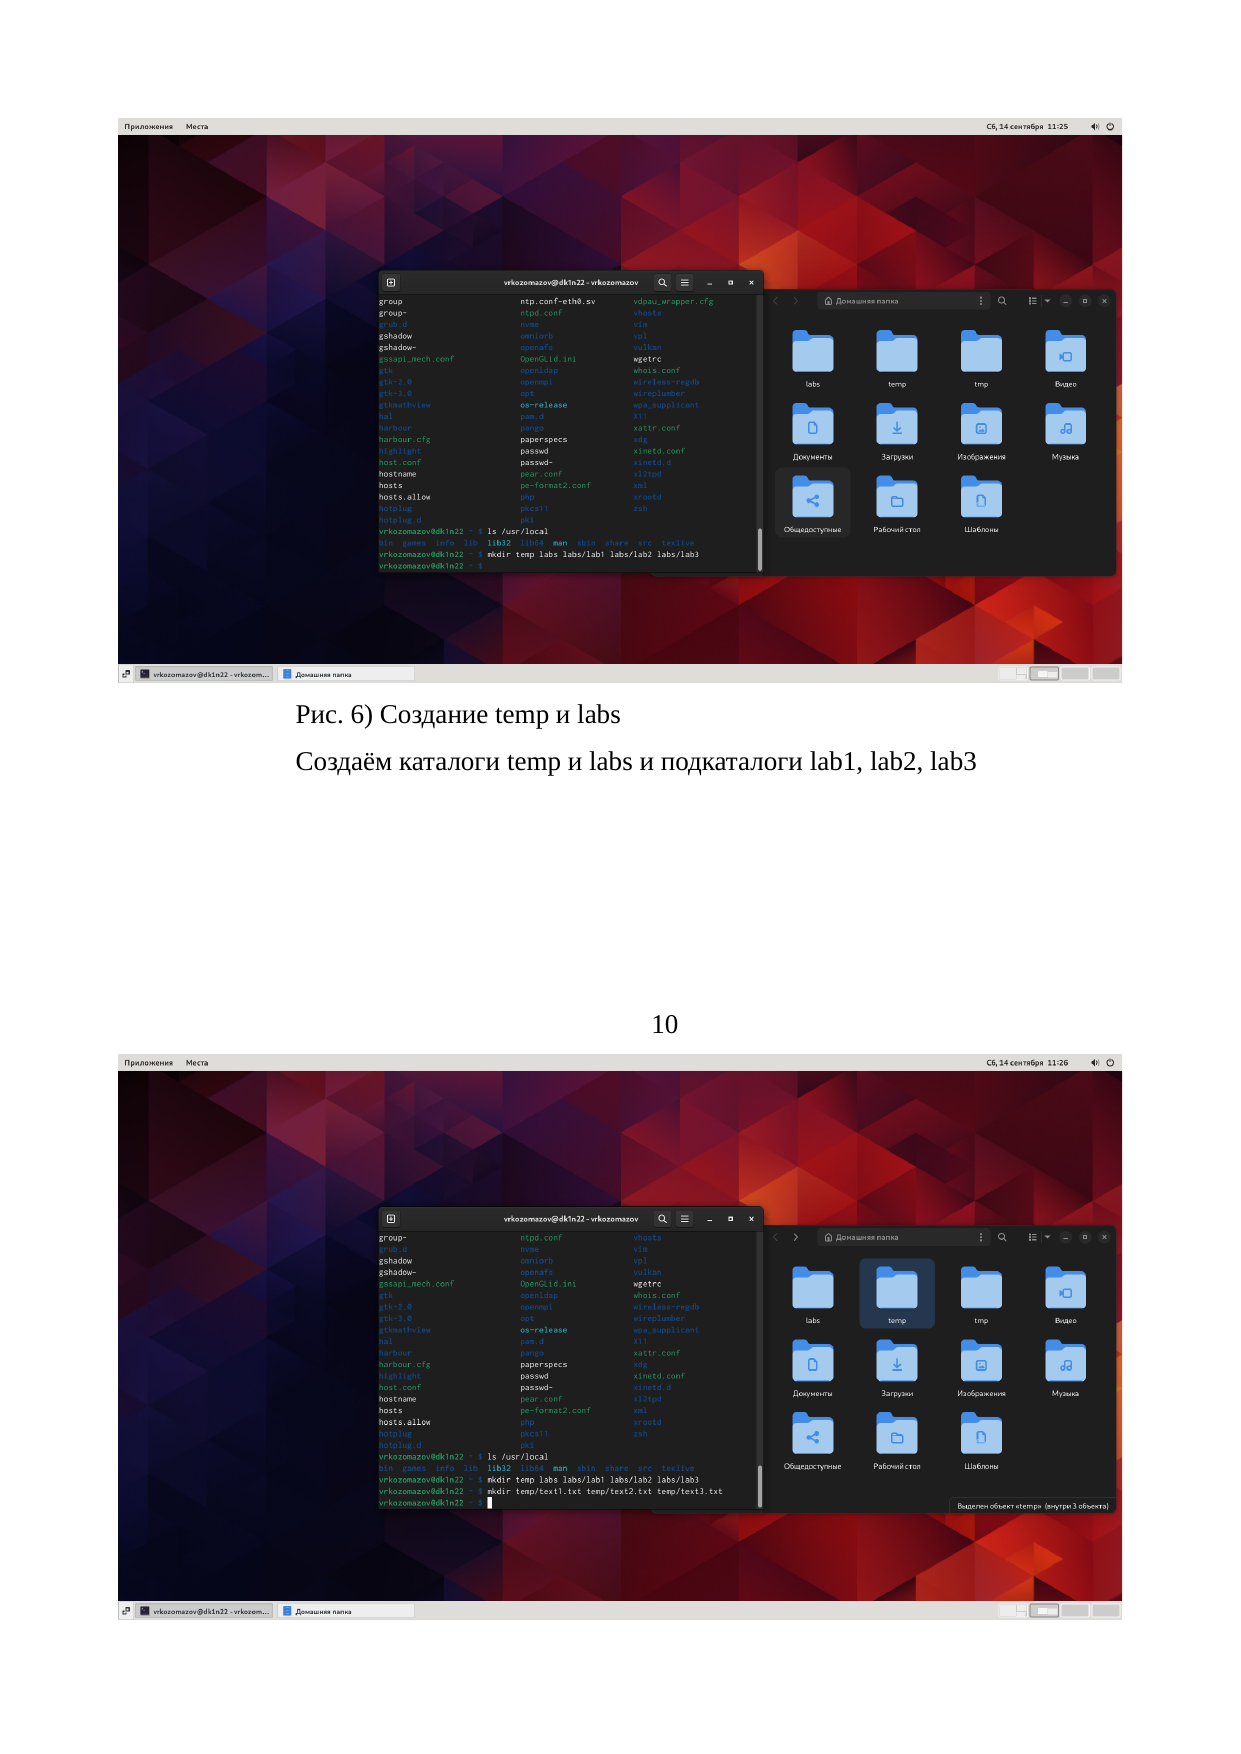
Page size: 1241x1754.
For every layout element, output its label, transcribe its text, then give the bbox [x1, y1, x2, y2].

text Рис. 6) Создание temp и labs [295, 683, 1033, 729]
text 10 [295, 1008, 1033, 1039]
text Создаём каталоги temp и labs и подкаталоги lab1, lab2, lab3 [295, 745, 1033, 776]
